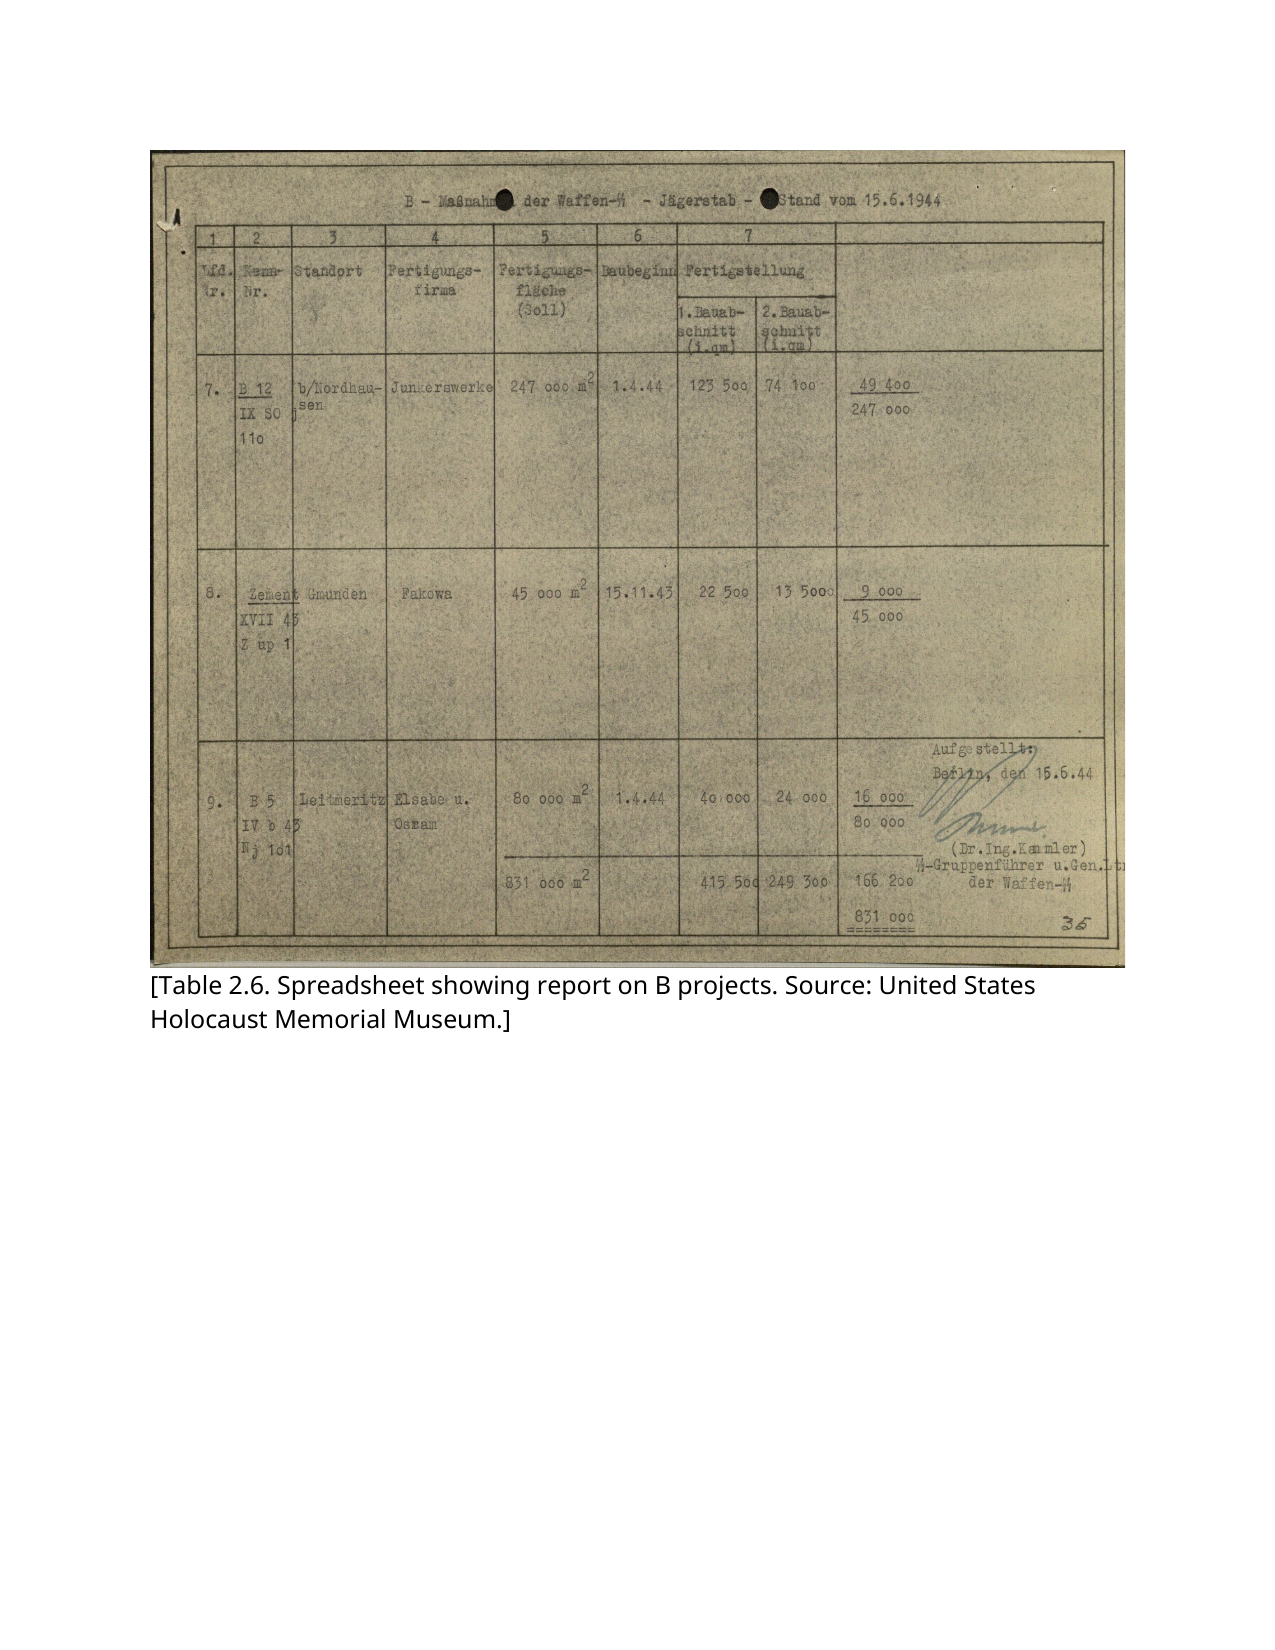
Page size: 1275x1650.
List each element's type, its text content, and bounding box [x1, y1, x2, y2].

picture [150, 150, 1125, 968]
text [Table 2.6. Spreadsheet showing report on B projects. Source: United States Holocaust Memorial Museum.] [150, 968, 1125, 1036]
